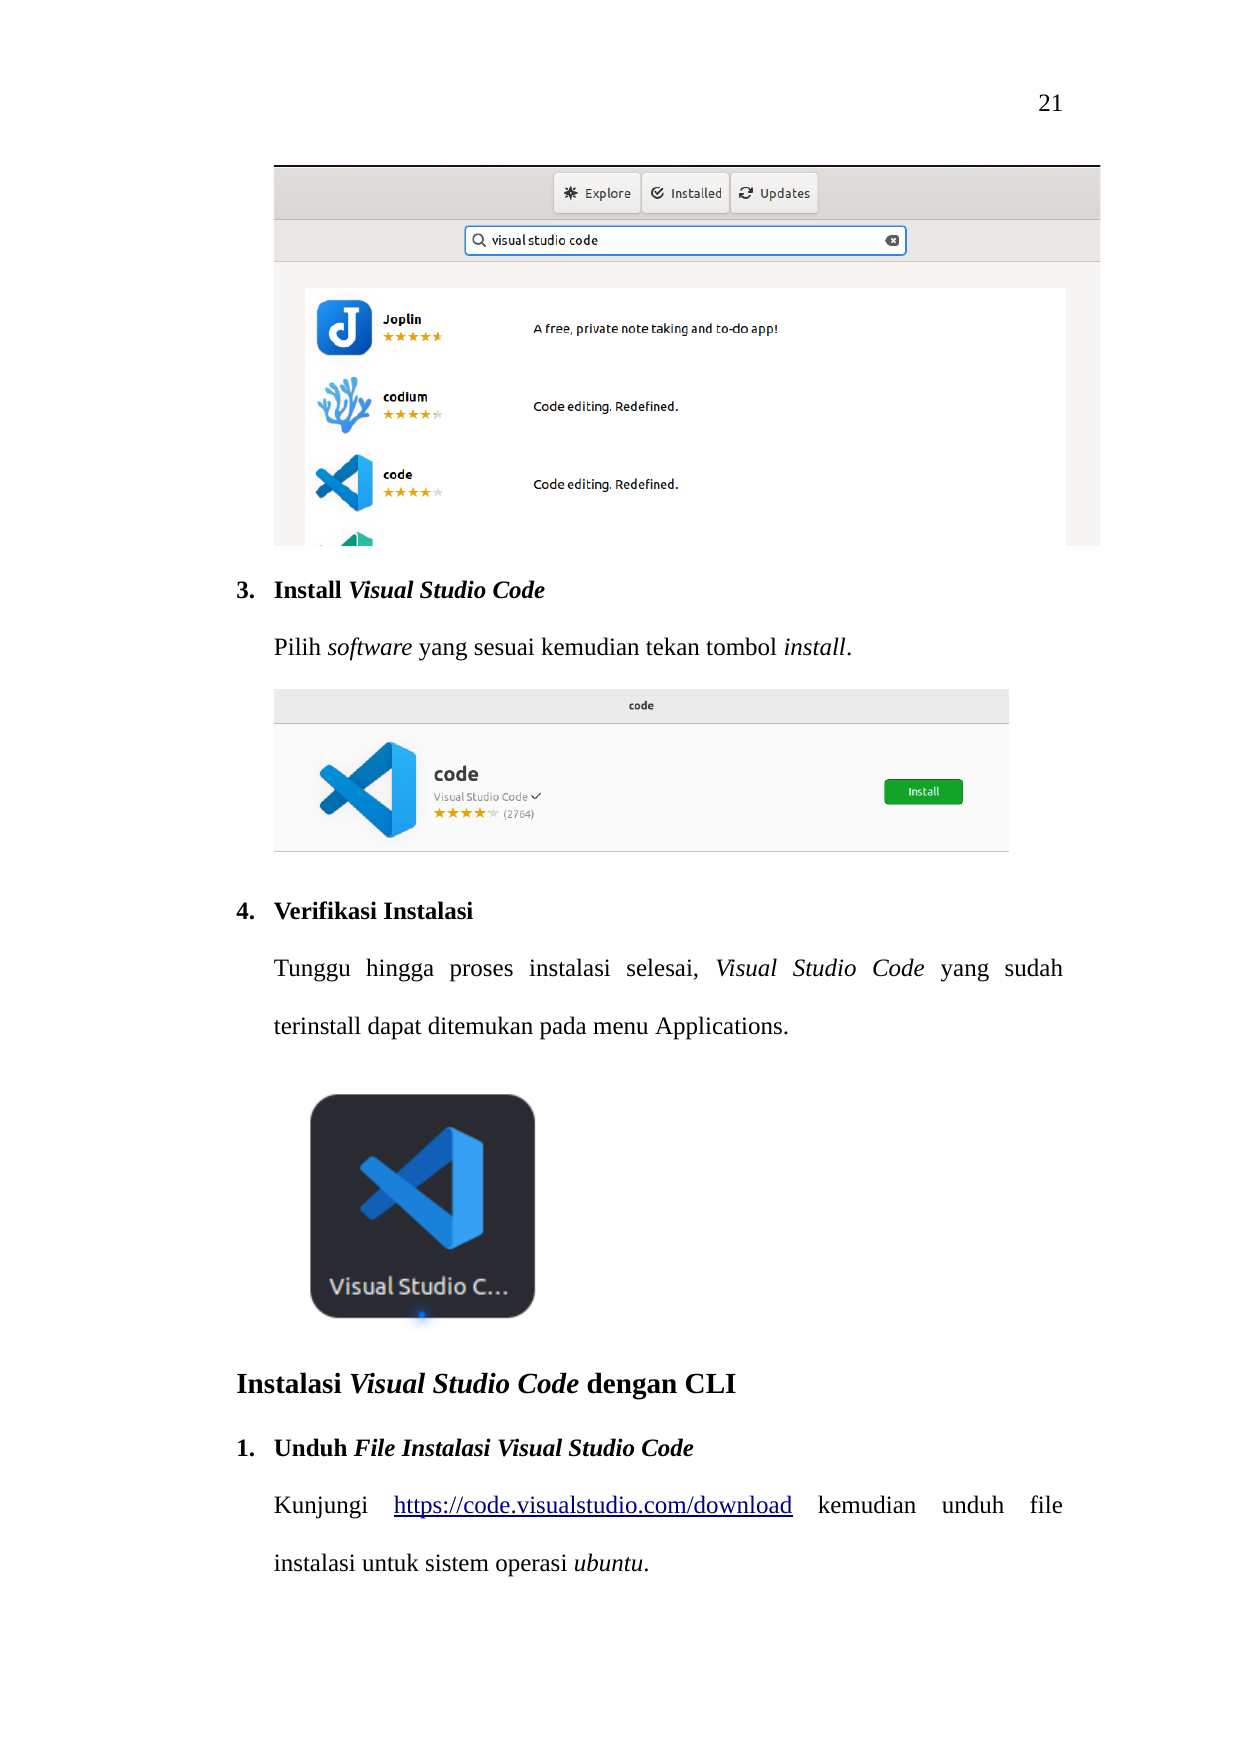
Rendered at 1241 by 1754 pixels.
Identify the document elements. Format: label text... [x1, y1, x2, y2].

list Kunjungi https://code.visualstudio.com/download kemudian unduh file instalasi untuk sistem operasi ubuntu. [236, 1490, 1063, 1577]
list Verifikasi Instalasi [236, 896, 1063, 924]
list Install Visual Studio Code [236, 575, 1063, 603]
picture [273, 689, 1009, 704]
list Tunggu hingga proses instalasi selesai, Visual Studio Code yang sudah terinstall dapat ditemukan pada menu Applications. [236, 953, 1063, 1039]
list Unduh File Instalasi Visual Studio Code [236, 1433, 1063, 1462]
text Instalasi Visual Studio Code dengan CLI [236, 1366, 1063, 1399]
picture [273, 165, 1101, 546]
list Pilih software yang sesuai kemudian tekan tombol install. [236, 632, 1063, 661]
picture [273, 1068, 576, 1337]
